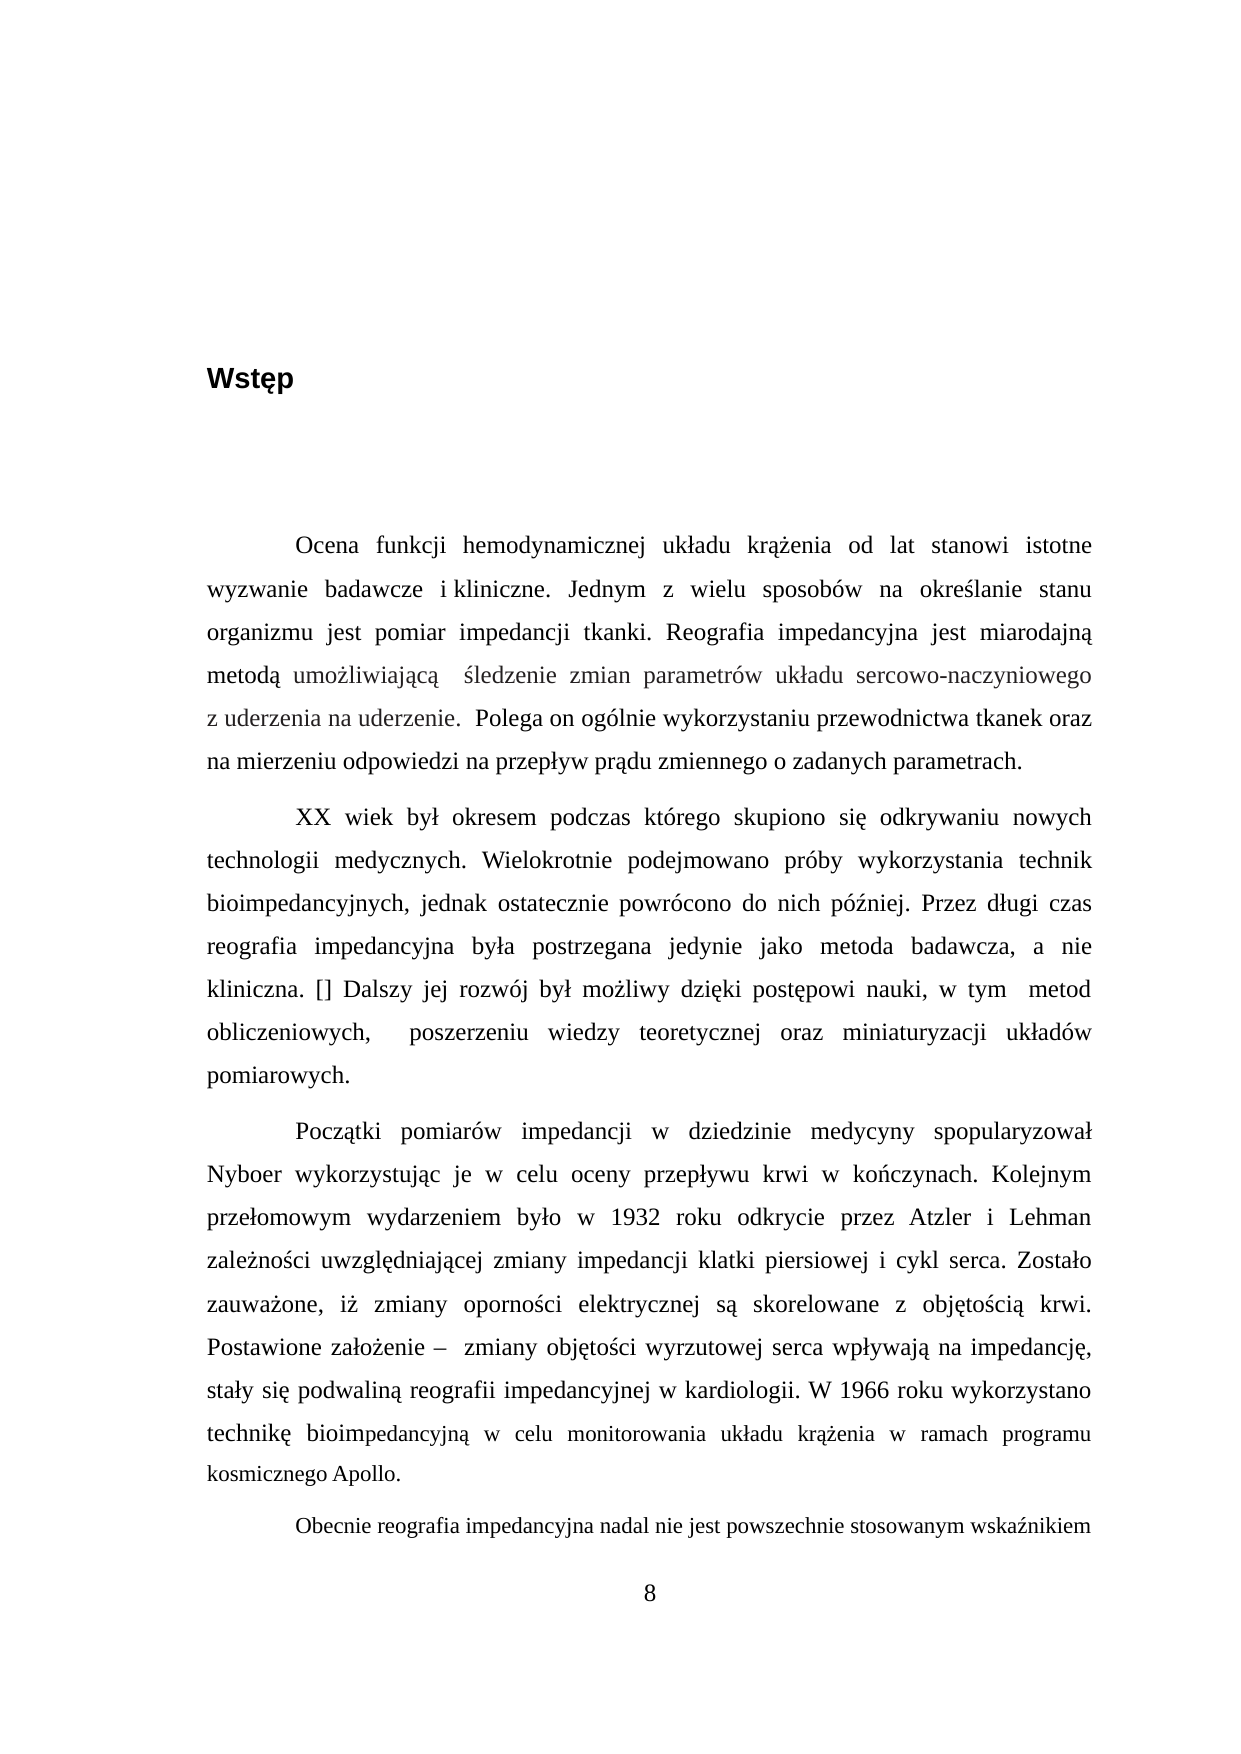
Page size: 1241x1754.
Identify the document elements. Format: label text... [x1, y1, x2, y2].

text Obecnie reografia impedancyjna nadal nie jest powszechnie stosowanym wskaźnikiem [207, 1512, 1093, 1538]
text Początki pomiarów impedancji w dziedzinie medycyny spopularyzował Nyboer wykorzystując je w celu oceny przepływu krwi w kończynach. Kolejnym przełomowym wydarzeniem było w 1932 roku odkrycie przez Atzler i Lehman zależności uwzględniającej zmiany impedancji klatki piersiowej i cykl serca. Zostało zauważone, iż zmiany oporności elektrycznej są skorelowane z objętością krwi. Postawione założenie – zmiany objętości wyrzutowej serca wpływają na impedancję, stały się podwaliną reografii impedancyjnej w kardiologii. W 1966 roku wykorzystano technikę bioimpedancyjną w celu monitorowania układu krążenia w ramach programu kosmicznego Apollo. [207, 1116, 1093, 1486]
subtitle Wstęp [207, 361, 1093, 394]
text Ocena funkcji hemodynamicznej układu krążenia od lat stanowi istotne wyzwanie badawcze i kliniczne. Jednym z wielu sposobów na określanie stanu organizmu jest pomiar impedancji tkanki. Reografia impedancyjna jest miarodajną metodą umożliwiającą śledzenie zmian parametrów układu sercowo-naczyniowego z uderzenia na uderzenie. Polega on ogólnie wykorzystaniu przewodnictwa tkanek oraz na mierzeniu odpowiedzi na przepływ prądu zmiennego o zadanych parametrach. [207, 531, 1093, 775]
text XX wiek był okresem podczas którego skupiono się odkrywaniu nowych technologii medycznych. Wielokrotnie podejmowano próby wykorzystania technik bioimpedancyjnych, jednak ostatecznie powrócono do nich później. Przez długi czas reografia impedancyjna była postrzegana jedynie jako metoda badawcza, a nie kliniczna. [] Dalszy jej rozwój był możliwy dzięki postępowi nauki, w tym metod obliczeniowych, poszerzeniu wiedzy teoretycznej oraz miniaturyzacji układów pomiarowych. [207, 802, 1093, 1089]
